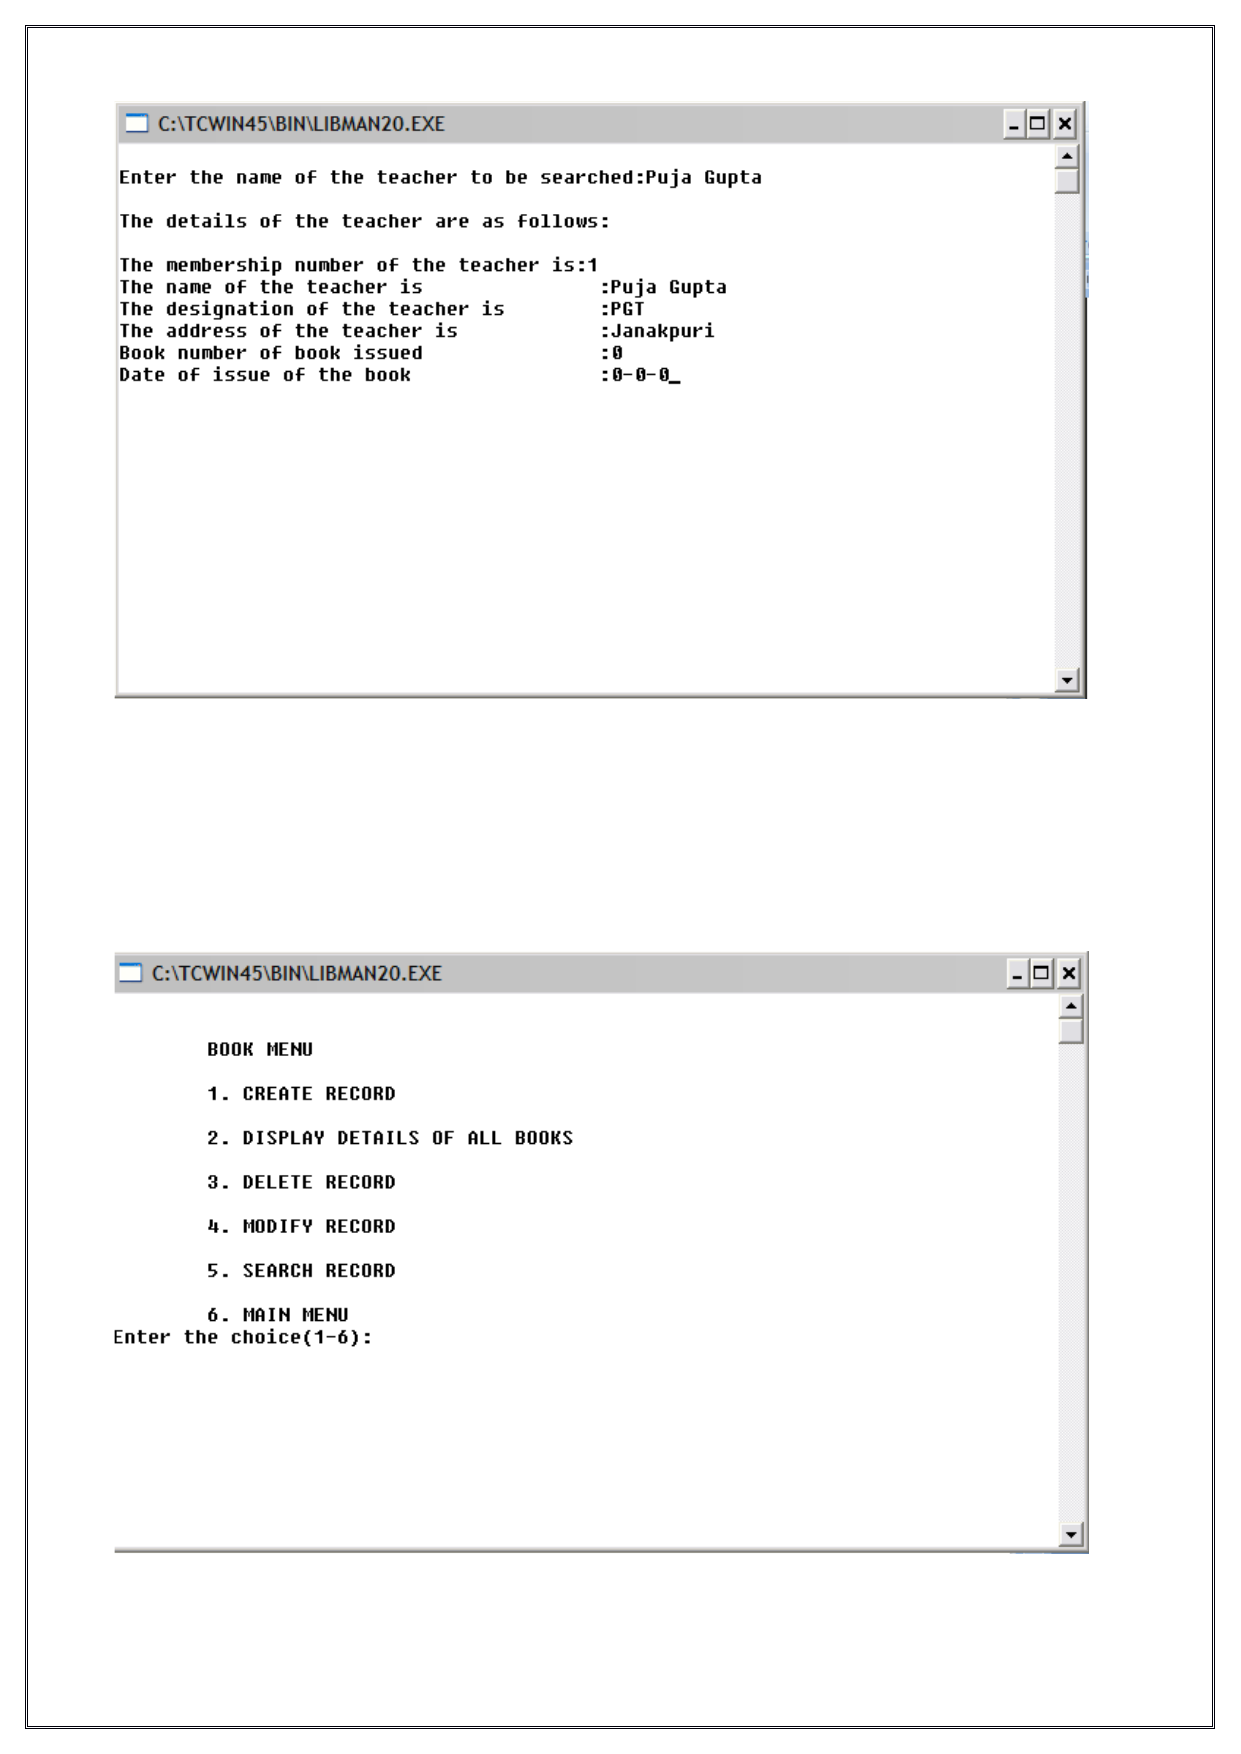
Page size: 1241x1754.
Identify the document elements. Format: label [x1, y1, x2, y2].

picture [114, 101, 333, 699]
picture [114, 951, 357, 1554]
